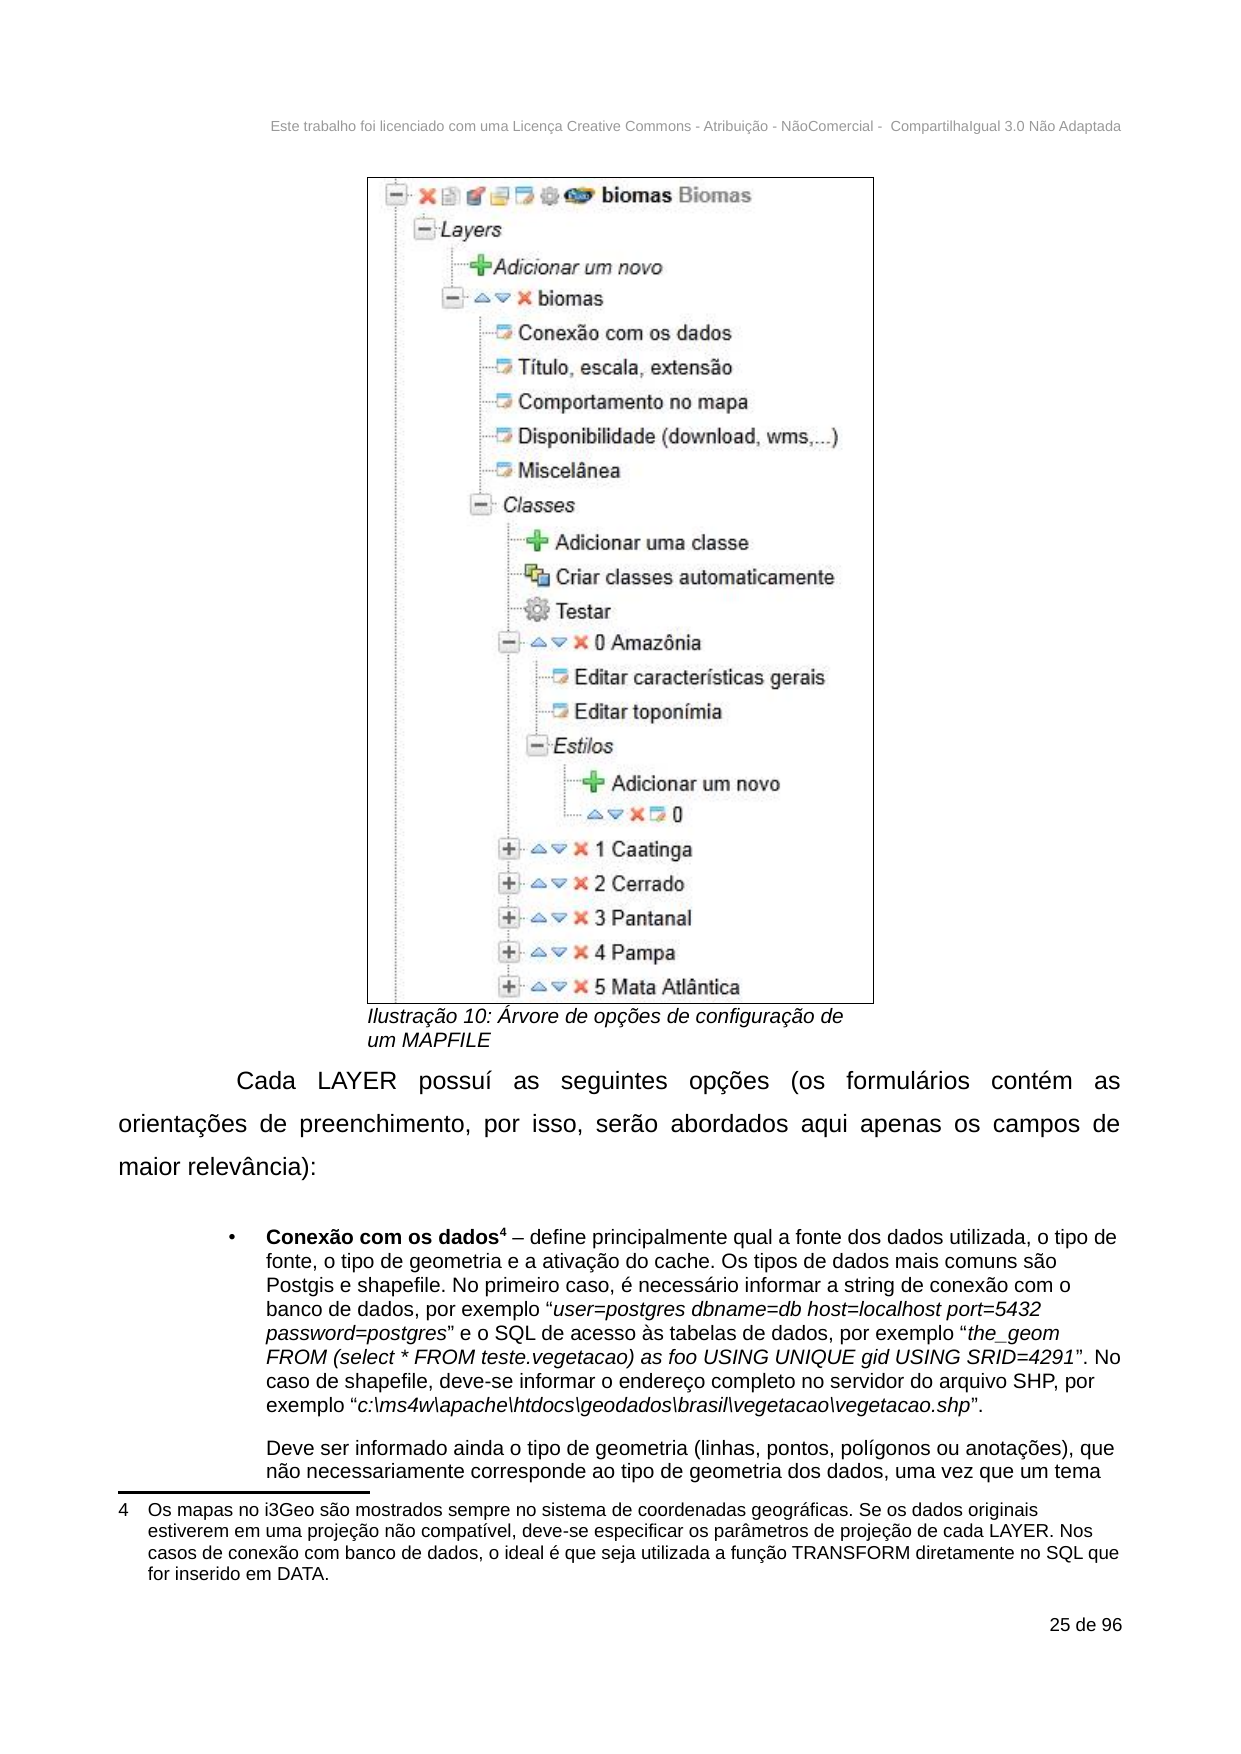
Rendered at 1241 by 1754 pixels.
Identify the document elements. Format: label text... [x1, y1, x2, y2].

list Conexão com os dados – define principalmente qual a fonte dos dados utilizada, o tipo de fonte, o tipo de geometria e a ativação do cache. Os tipos de dados mais comuns são Postgis e shapefile. No primeiro caso, é necessário informar a string de conexão com o banco de dados, por exemplo “user=postgres dbname=db host=localhost port=5432 password=postgres” e o SQL de acesso às tabelas de dados, por exemplo “the_geom FROM (select * FROM teste.vegetacao) as foo USING UNIQUE gid USING SRID=4291”. No caso de shapefile, deve-se informar o endereço completo no servidor do arquivo SHP, por exemplo “c:\ms4w\apache\htdocs\geodados\brasil\vegetacao\vegetacao.shp”. [228, 1225, 1122, 1417]
text Ilustração 10: Árvore de opções de configuração de um MAPFILE [367, 1004, 873, 1051]
list Os mapas no i3Geo são mostrados sempre no sistema de coordenadas geográficas. Se os dados originais estiverem em uma projeção não compatível, deve-se especificar os parâmetros de projeção de cada LAYER. Nos casos de conexão com banco de dados, o ideal é que seja utilizada a função TRANSFORM diretamente no SQL que for inserido em DATA. [118, 1498, 1122, 1585]
picture [368, 178, 873, 1003]
list Deve ser informado ainda o tipo de geometria (linhas, pontos, polígonos ou anotações), que não necessariamente corresponde ao tipo de geometria dos dados, uma vez que um tema [228, 1435, 1122, 1483]
text Cada LAYER possuí as seguintes opções (os formulários contém as orientações de preenchimento, por isso, serão abordados aqui apenas os campos de maior relevância): [118, 164, 1122, 1181]
